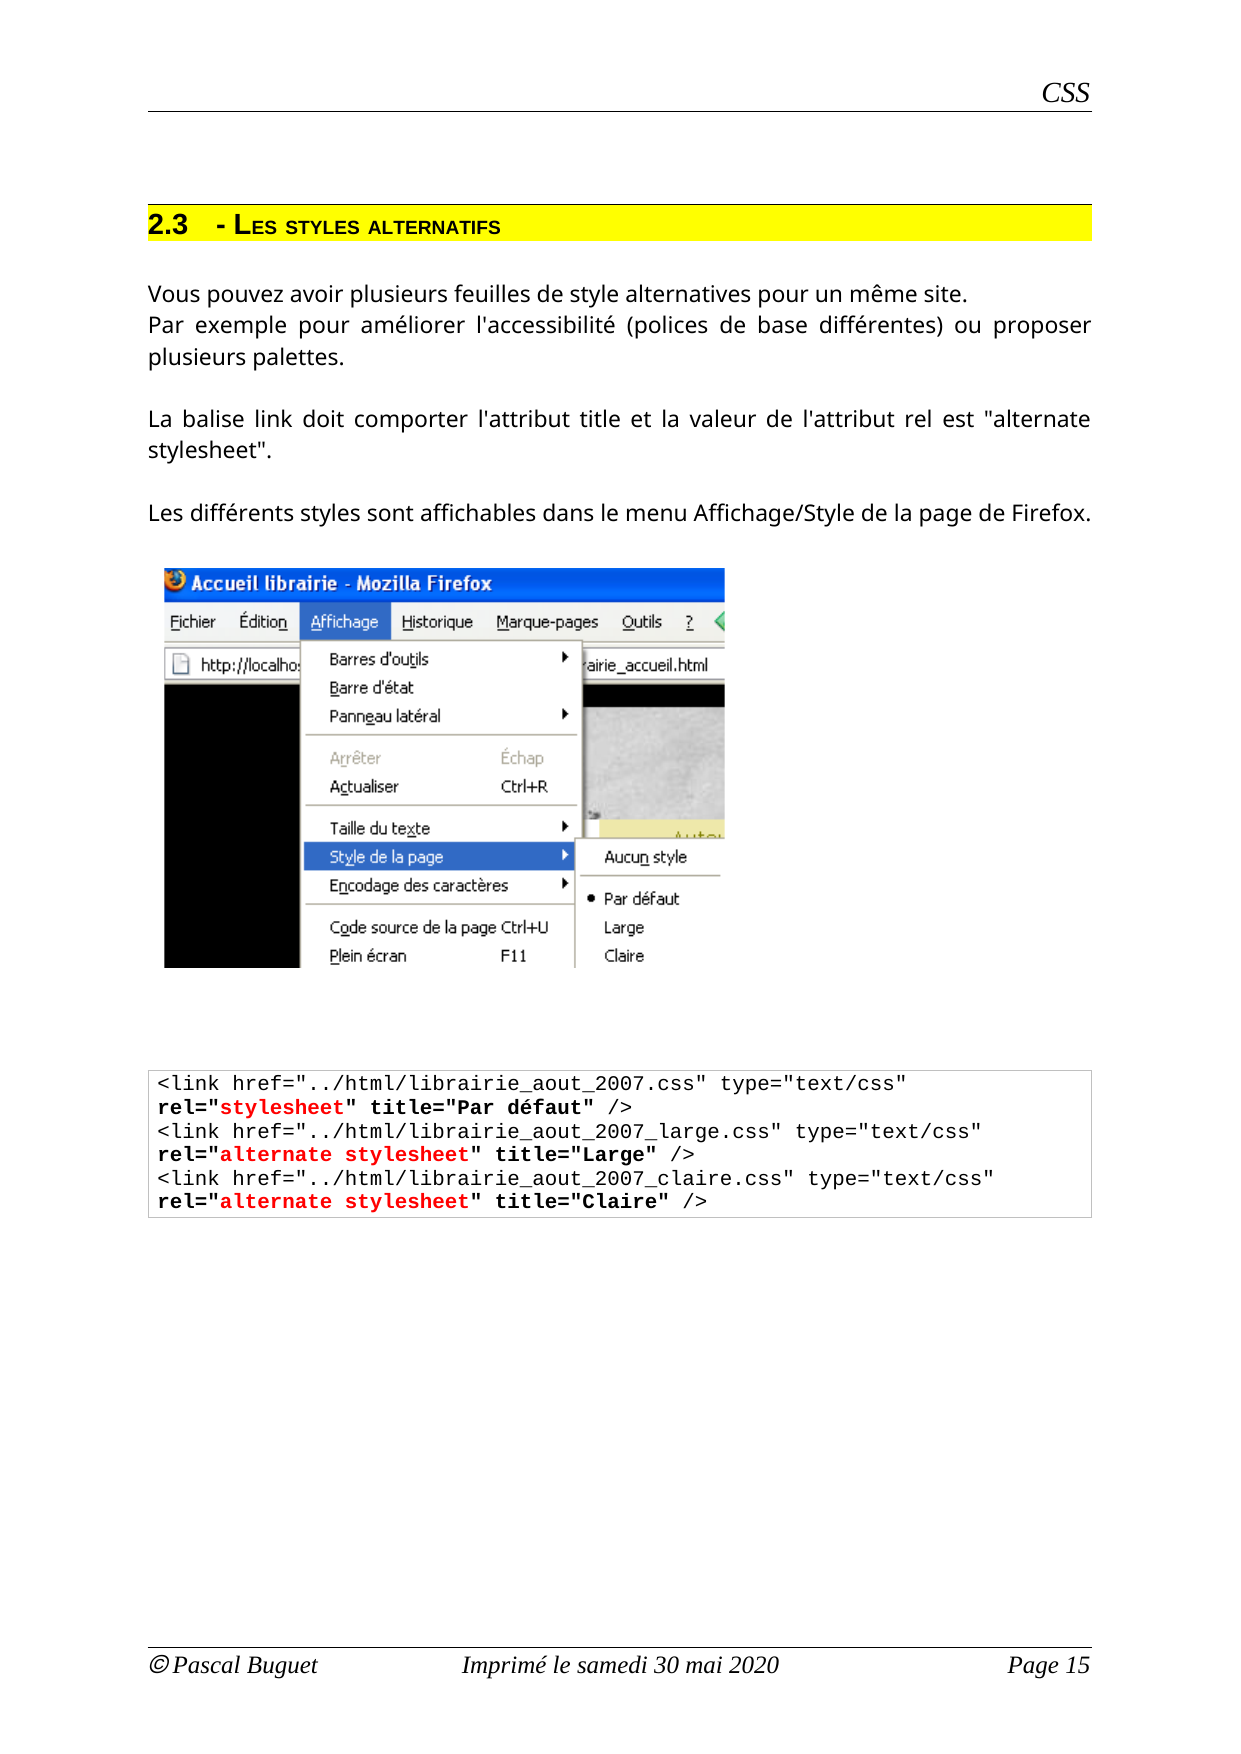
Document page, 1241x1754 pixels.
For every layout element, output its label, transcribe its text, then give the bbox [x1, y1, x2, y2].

text Par exemple pour améliorer l'accessibilité (polices de base différentes) ou proposer plusieurs palettes. [148, 309, 1092, 372]
text <link href="../html/librairie_aout_2007_claire.css" type="text/css" rel="alternate stylesheet" title="Claire" /> [149, 1165, 1091, 1217]
text Les différents styles sont affichables dans le menu Affichage/Style de la page de Firefox. [148, 497, 1092, 528]
text La balise link doit comporter l'attribut title et la valeur de l'attribut rel est "alternate stylesheet". [148, 403, 1092, 466]
subtitle - Les styles alternatifs [148, 205, 1092, 241]
text <link href="../html/librairie_aout_2007_large.css" type="text/css" rel="alternate stylesheet" title="Large" /> [149, 1117, 1091, 1165]
text Vous pouvez avoir plusieurs feuilles de style alternatives pour un même site. [148, 278, 1092, 309]
text <link href="../html/librairie_aout_2007.css" type="text/css" rel="stylesheet" title="Par défaut" /> [149, 1071, 1091, 1117]
